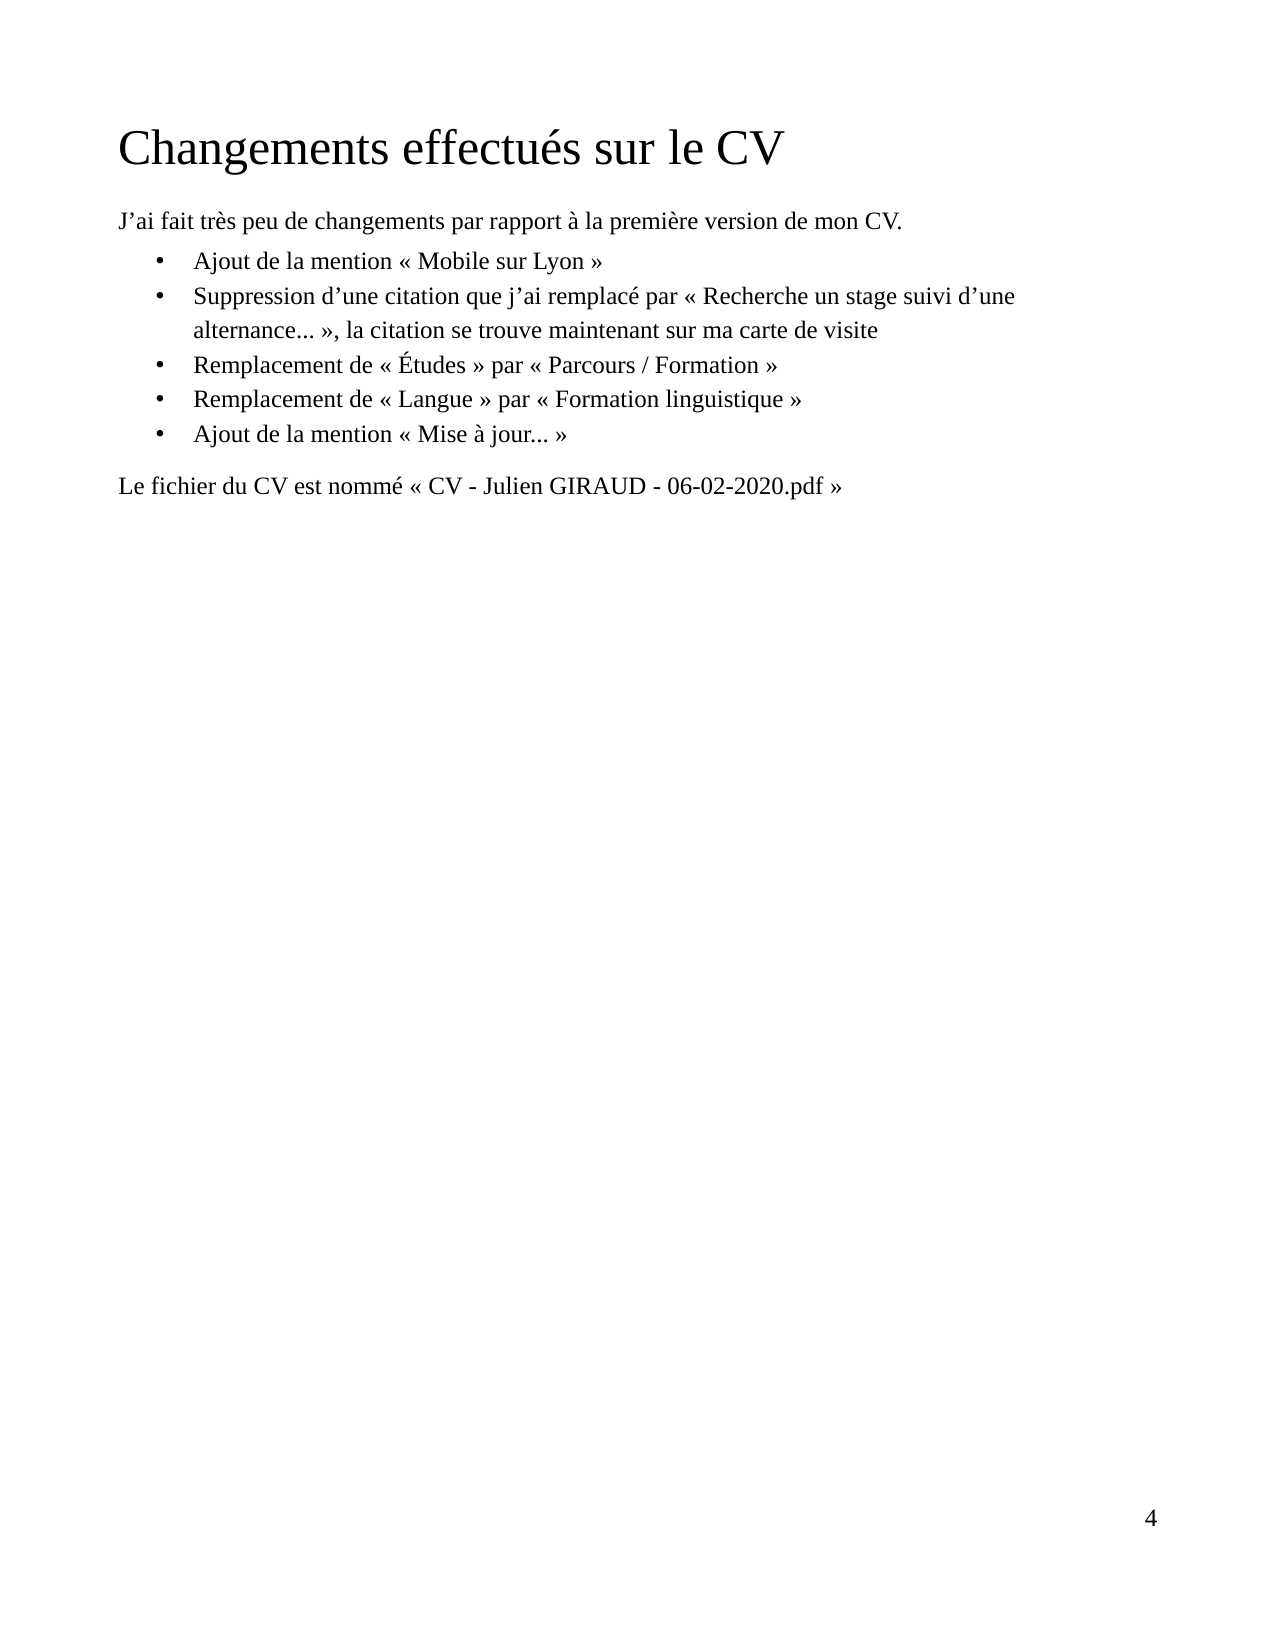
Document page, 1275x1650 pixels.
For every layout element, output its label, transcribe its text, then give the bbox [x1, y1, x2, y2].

list Suppression d’une citation que j’ai remplacé par « Recherche un stage suivi d’une alternance... », la citation se trouve maintenant sur ma carte de visite [156, 281, 1157, 344]
list Remplacement de « Langue » par « Formation linguistique » [156, 384, 1157, 413]
text Le fichier du CV est nommé « CV - Julien GIRAUD - 06-02-2020.pdf » [118, 471, 1157, 499]
list Ajout de la mention « Mobile sur Lyon » [156, 246, 1157, 275]
subtitle Changements effectués sur le CV [118, 118, 1157, 176]
list Remplacement de « Études » par « Parcours / Formation » [156, 350, 1157, 378]
list Ajout de la mention « Mise à jour... » [156, 419, 1157, 447]
text J’ai fait très peu de changements par rapport à la première version de mon CV. [118, 206, 1157, 234]
